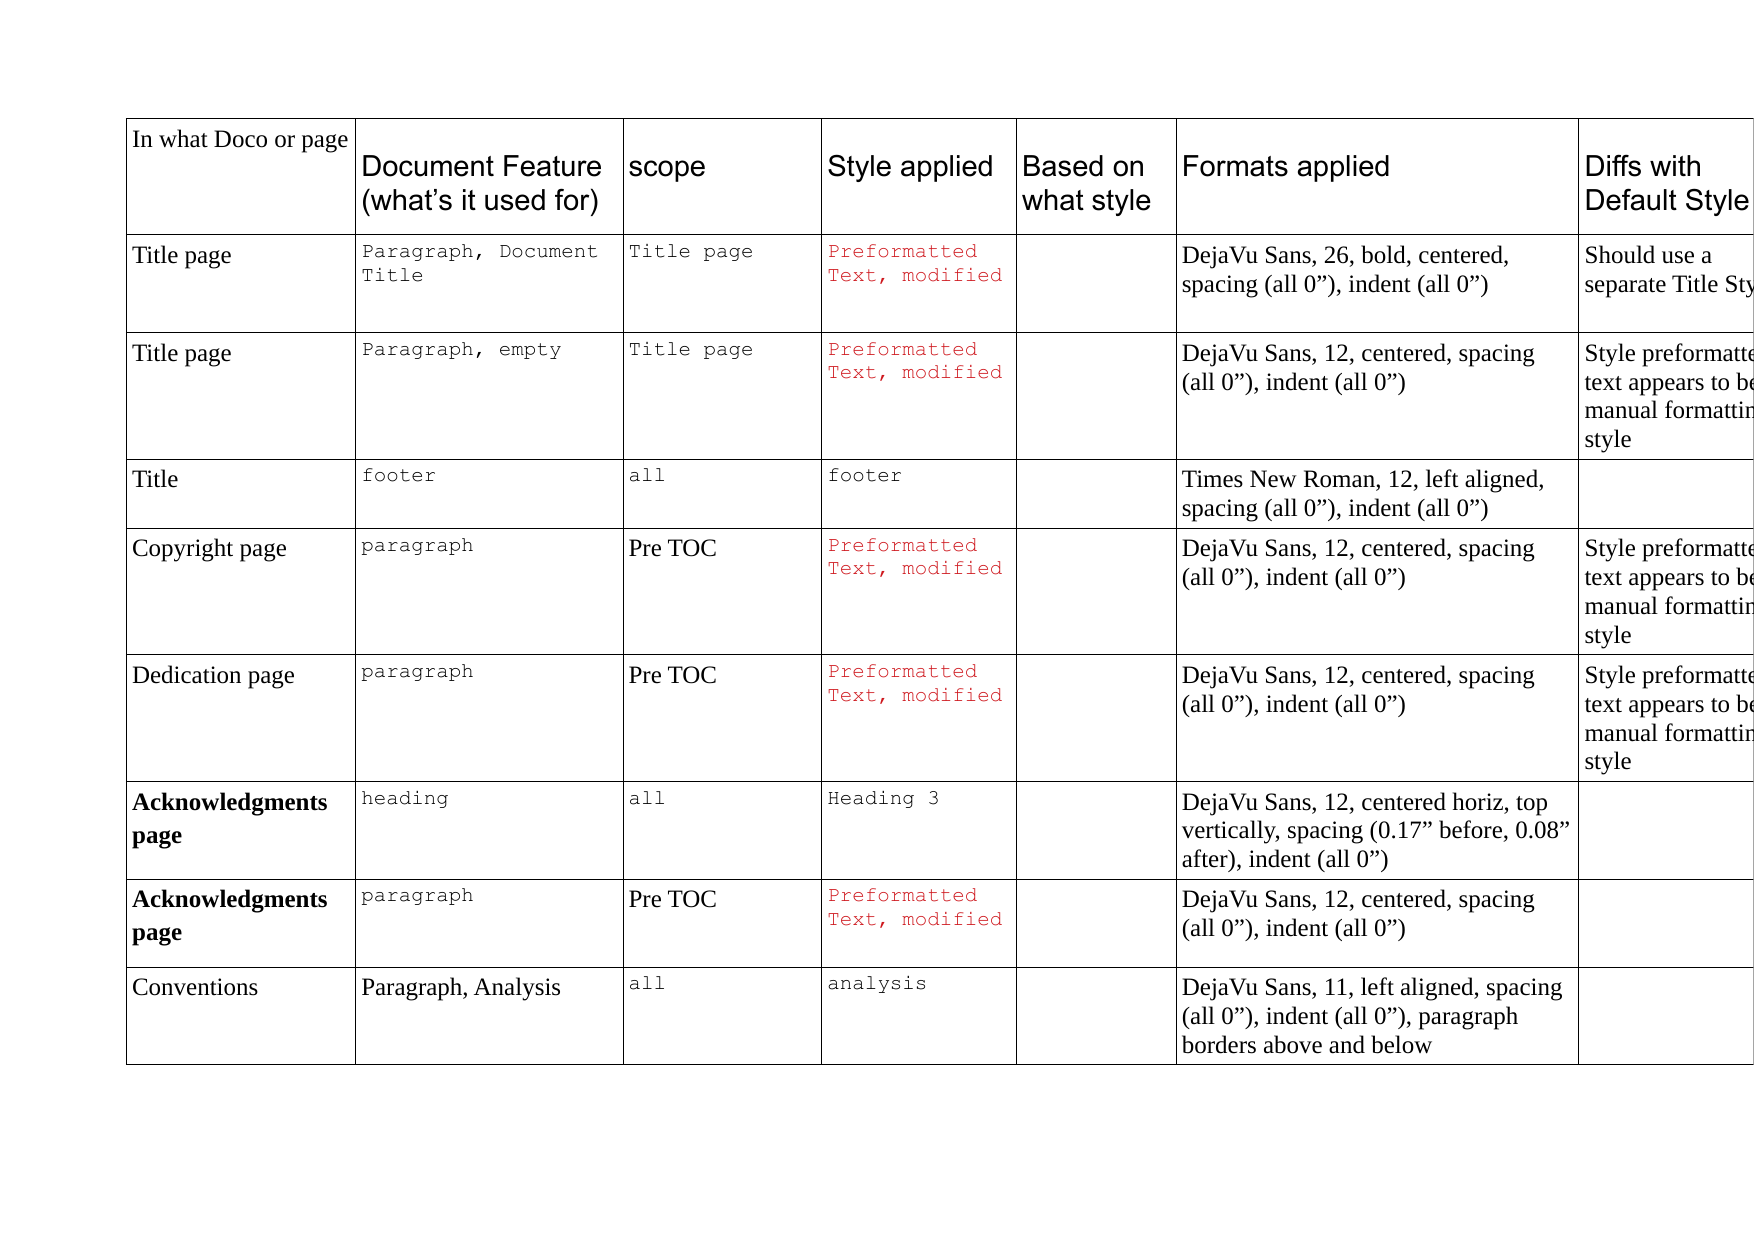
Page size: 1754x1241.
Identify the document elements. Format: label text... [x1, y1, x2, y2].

table_cell [1017, 880, 1176, 967]
table_cell all [624, 460, 821, 528]
table_cell Paragraph, Analysis [356, 968, 623, 1064]
table_cell paragraph [356, 880, 623, 967]
table_cell footer [356, 460, 623, 528]
table_cell [1017, 968, 1176, 1064]
table_cell [1579, 460, 1753, 528]
table_cell Style preformatted text appears to be a manual formatting style [1579, 333, 1753, 459]
table_cell DejaVu Sans, 12, centered, spacing (all 0”), indent (all 0”) [1177, 529, 1578, 654]
table_cell all [624, 782, 821, 879]
table_cell paragraph [356, 655, 623, 781]
table_header Document Feature (what’s it used for) [356, 119, 623, 234]
table_cell [1017, 529, 1176, 654]
table_cell [1017, 460, 1176, 528]
table_cell Pre TOC [624, 529, 821, 654]
table_cell Preformatted Text, modified [822, 333, 1016, 459]
table_cell [1017, 782, 1176, 879]
table_cell Heading 3 [822, 782, 1016, 879]
table_cell Preformatted Text, modified [822, 529, 1016, 654]
table_cell Style preformatted text appears to be a manual formatting style [1579, 529, 1753, 654]
table_cell DejaVu Sans, 12, centered, spacing (all 0”), indent (all 0”) [1177, 880, 1578, 967]
table_cell DejaVu Sans, 11, left aligned, spacing (all 0”), indent (all 0”), paragraph borders above and below [1177, 968, 1578, 1064]
table_cell [1579, 880, 1753, 967]
table_cell Copyright page [127, 529, 355, 654]
table_cell Should use a separate Title Style [1579, 235, 1753, 332]
table_cell footer [822, 460, 1016, 528]
table_header scope [624, 119, 821, 234]
table_cell Title page [624, 333, 821, 459]
table_cell Title page [127, 333, 355, 459]
table_cell Paragraph, empty [356, 333, 623, 459]
table_cell [1017, 333, 1176, 459]
table_header Based on what style [1017, 119, 1176, 234]
table_cell Preformatted Text, modified [822, 880, 1016, 967]
table_cell Acknowledgments page [127, 880, 355, 967]
table_cell all [624, 968, 821, 1064]
table_cell DejaVu Sans, 12, centered, spacing (all 0”), indent (all 0”) [1177, 333, 1578, 459]
table_cell Title page [127, 235, 355, 332]
table_header Style applied [822, 119, 1016, 234]
table_header Diffs with Default Style [1579, 119, 1753, 234]
table_cell Acknowledgments page [127, 782, 355, 879]
table_cell [1579, 782, 1753, 879]
table_cell DejaVu Sans, 12, centered horiz, top vertically, spacing (0.17” before, 0.08” after), indent (all 0”) [1177, 782, 1578, 879]
table_cell heading [356, 782, 623, 879]
table_cell Conventions [127, 968, 355, 1064]
table_cell Preformatted Text, modified [822, 655, 1016, 781]
table_cell Title [127, 460, 355, 528]
table_cell Preformatted Text, modified [822, 235, 1016, 332]
table_cell [1579, 968, 1753, 1064]
table_cell Dedication page [127, 655, 355, 781]
table_header In what Doco or page [127, 119, 355, 234]
table_cell Pre TOC [624, 880, 821, 967]
table_cell DejaVu Sans, 12, centered, spacing (all 0”), indent (all 0”) [1177, 655, 1578, 781]
table_cell Paragraph, Document Title [356, 235, 623, 332]
table_cell paragraph [356, 529, 623, 654]
table_cell Title page [624, 235, 821, 332]
table_cell Times New Roman, 12, left aligned, spacing (all 0”), indent (all 0”) [1177, 460, 1578, 528]
table_header Formats applied [1177, 119, 1578, 234]
table_cell DejaVu Sans, 26, bold, centered, spacing (all 0”), indent (all 0”) [1177, 235, 1578, 332]
table_cell analysis [822, 968, 1016, 1064]
table_cell [1017, 235, 1176, 332]
table_cell Pre TOC [624, 655, 821, 781]
table_cell [1017, 655, 1176, 781]
table_cell Style preformatted text appears to be a manual formatting style [1579, 655, 1753, 781]
